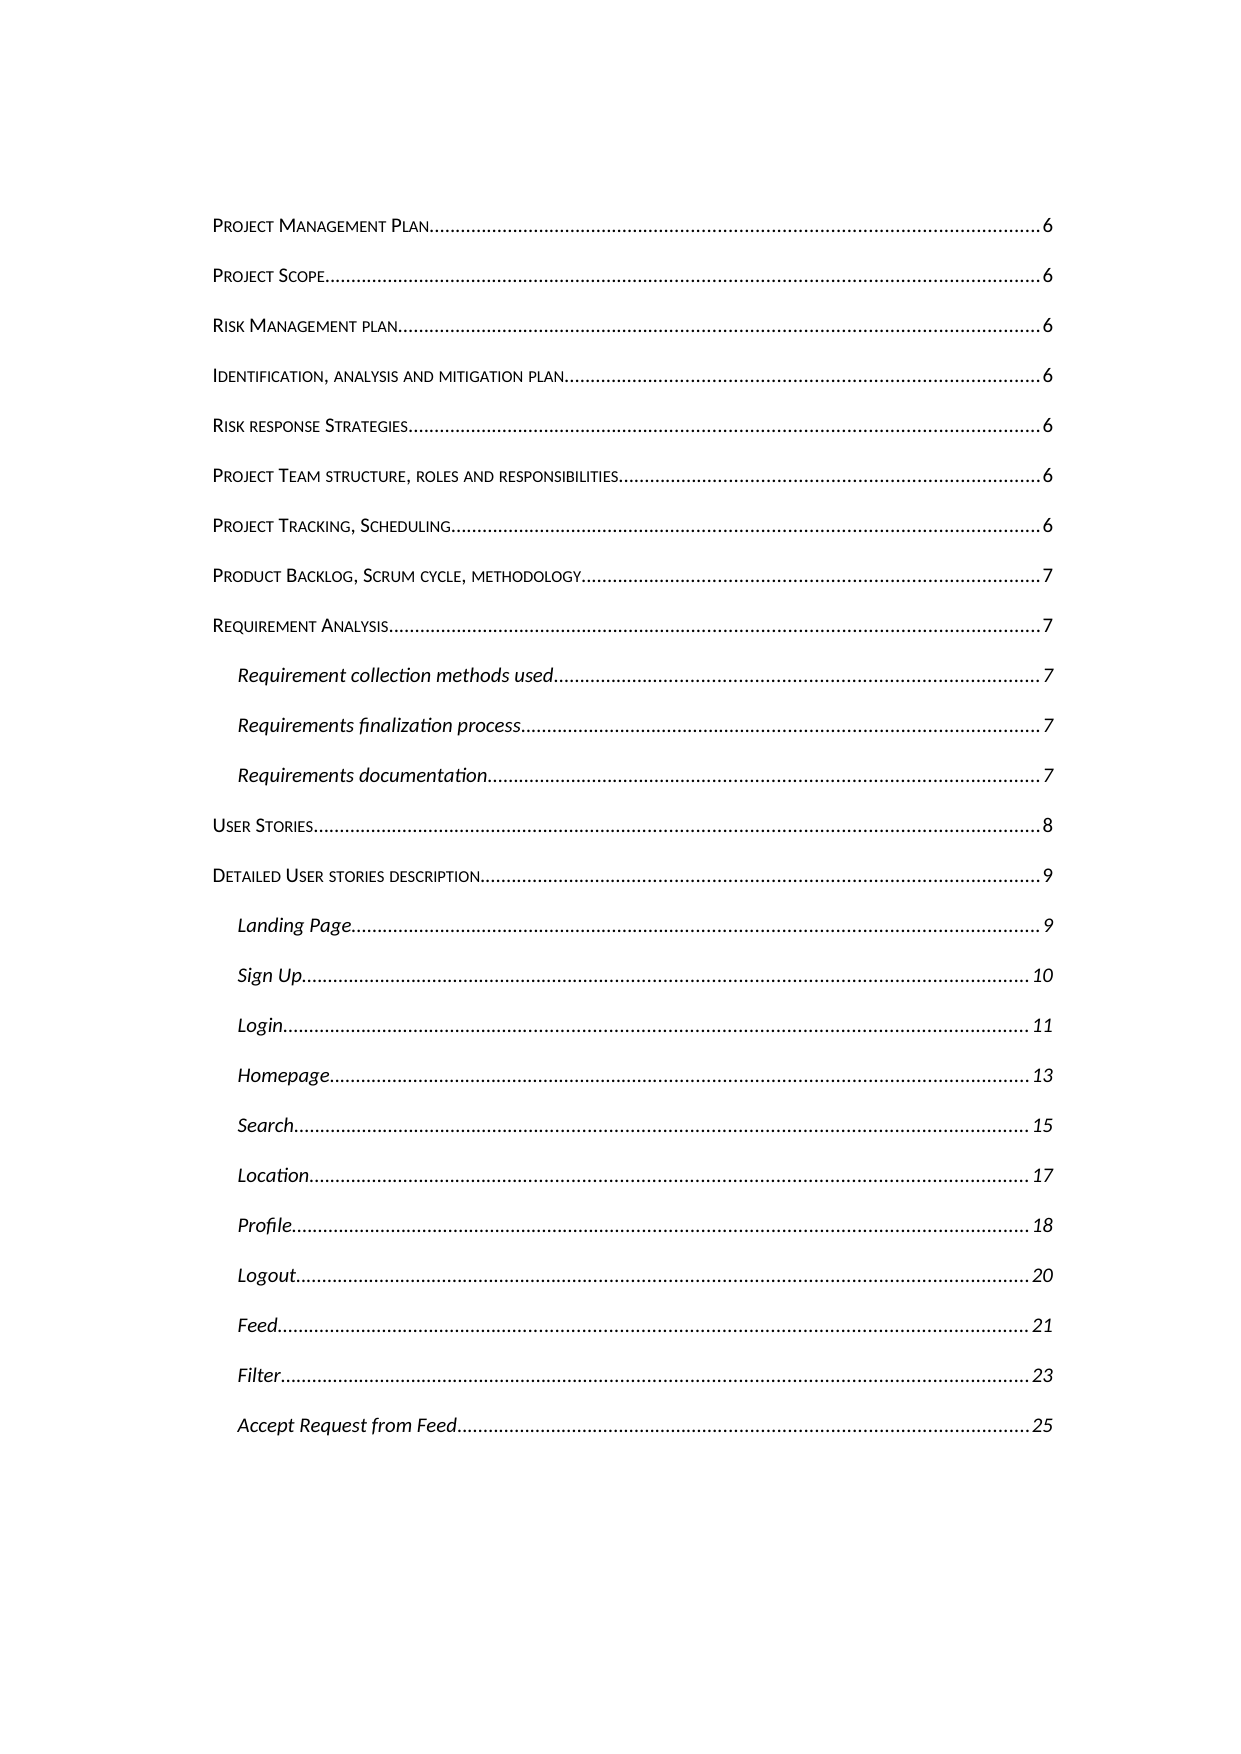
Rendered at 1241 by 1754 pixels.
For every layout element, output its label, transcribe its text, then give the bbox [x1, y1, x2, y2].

text Homepage 13 [237, 1037, 1053, 1087]
text Project Scope 6 [212, 237, 1053, 287]
text Feed 21 [237, 1287, 1053, 1337]
text Risk Management plan 6 [212, 287, 1053, 337]
text Logout 20 [237, 1237, 1053, 1287]
text Project Team structure, roles and responsibilities 6 [212, 437, 1053, 487]
text Filter 23 [237, 1337, 1053, 1387]
text Requirement collection methods used 7 [237, 637, 1053, 687]
text Requirements finalization process 7 [237, 687, 1053, 737]
text Landing Page 9 [237, 887, 1053, 937]
text Requirement Analysis 7 [212, 587, 1053, 637]
text Login 11 [237, 987, 1053, 1037]
text Project Tracking, Scheduling 6 [212, 487, 1053, 537]
text Identification, analysis and mitigation plan 6 [212, 337, 1053, 387]
text Requirements documentation 7 [237, 737, 1053, 787]
text User Stories 8 [212, 787, 1053, 837]
text Detailed User stories description 9 [212, 837, 1053, 887]
text Profile 18 [237, 1187, 1053, 1237]
text Project Management Plan 6 [212, 187, 1053, 237]
text Location 17 [237, 1137, 1053, 1187]
text Accept Request from Feed 25 [237, 1387, 1053, 1437]
text Risk response Strategies 6 [212, 387, 1053, 437]
text Product Backlog, Scrum cycle, methodology 7 [212, 537, 1053, 587]
text Sign Up 10 [237, 937, 1053, 987]
text Search 15 [237, 1087, 1053, 1137]
